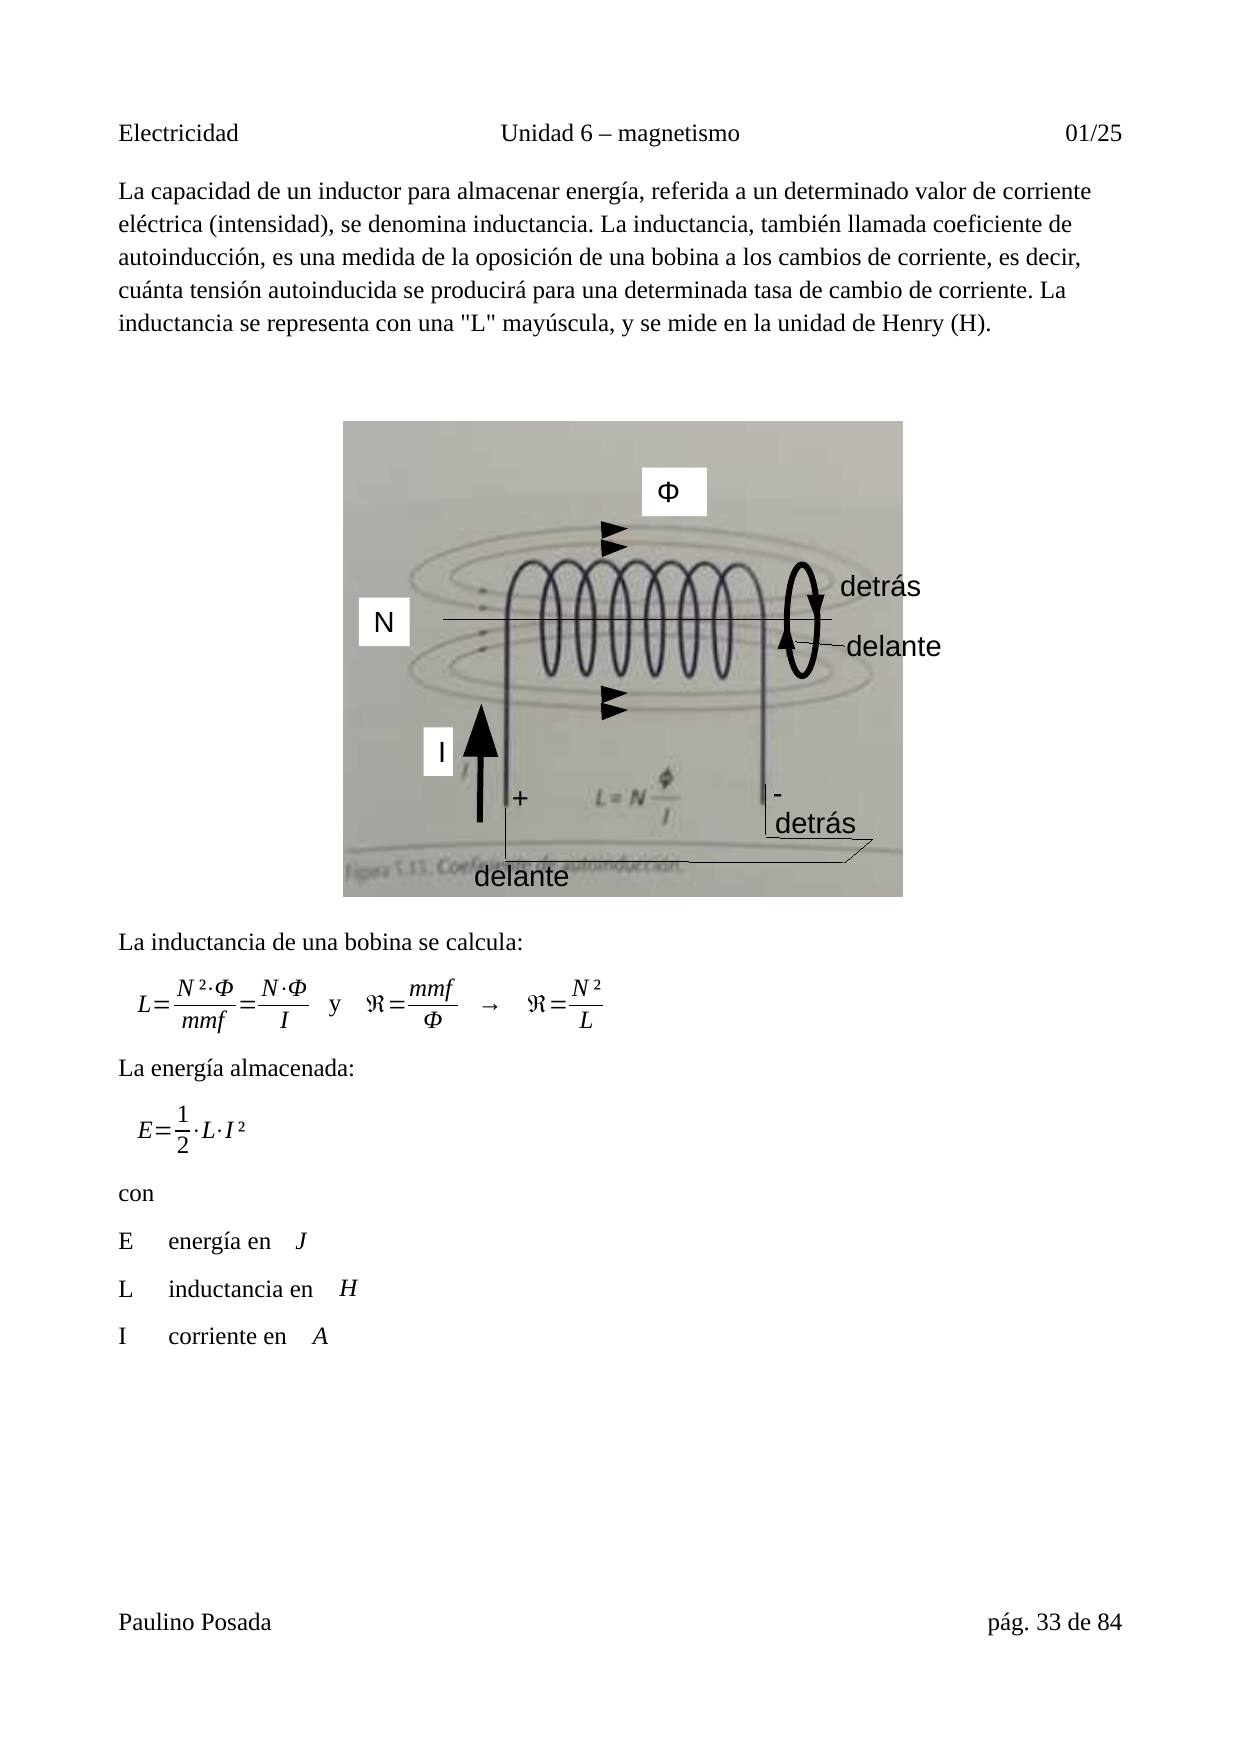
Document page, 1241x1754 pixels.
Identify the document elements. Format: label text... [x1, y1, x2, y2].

text L inductancia en [118, 1274, 1122, 1302]
text La inductancia de una bobina se calcula: [118, 927, 1122, 956]
text I corriente en [118, 1321, 1122, 1350]
picture [894, 588, 901, 594]
text y → [118, 975, 1122, 1034]
text La capacidad de un inductor para almacenar energía, referida a un determinado valor de corriente eléctrica (intensidad), se denomina inductancia. La inductancia, también llamada coeficiente de autoinducción, es una medida de la oposición de una bobina a los cambios de corriente, es decir, cuánta tensión autoinducida se producirá para una determinada tasa de cambio de corriente. La inductancia se representa con una "L" mayúscula, y se mide en la unidad de Henry (H). [118, 176, 1122, 337]
text con [118, 1178, 1122, 1207]
text E energía en [118, 1226, 1122, 1255]
text La energía almacenada: [118, 1053, 1122, 1082]
picture [343, 421, 903, 897]
